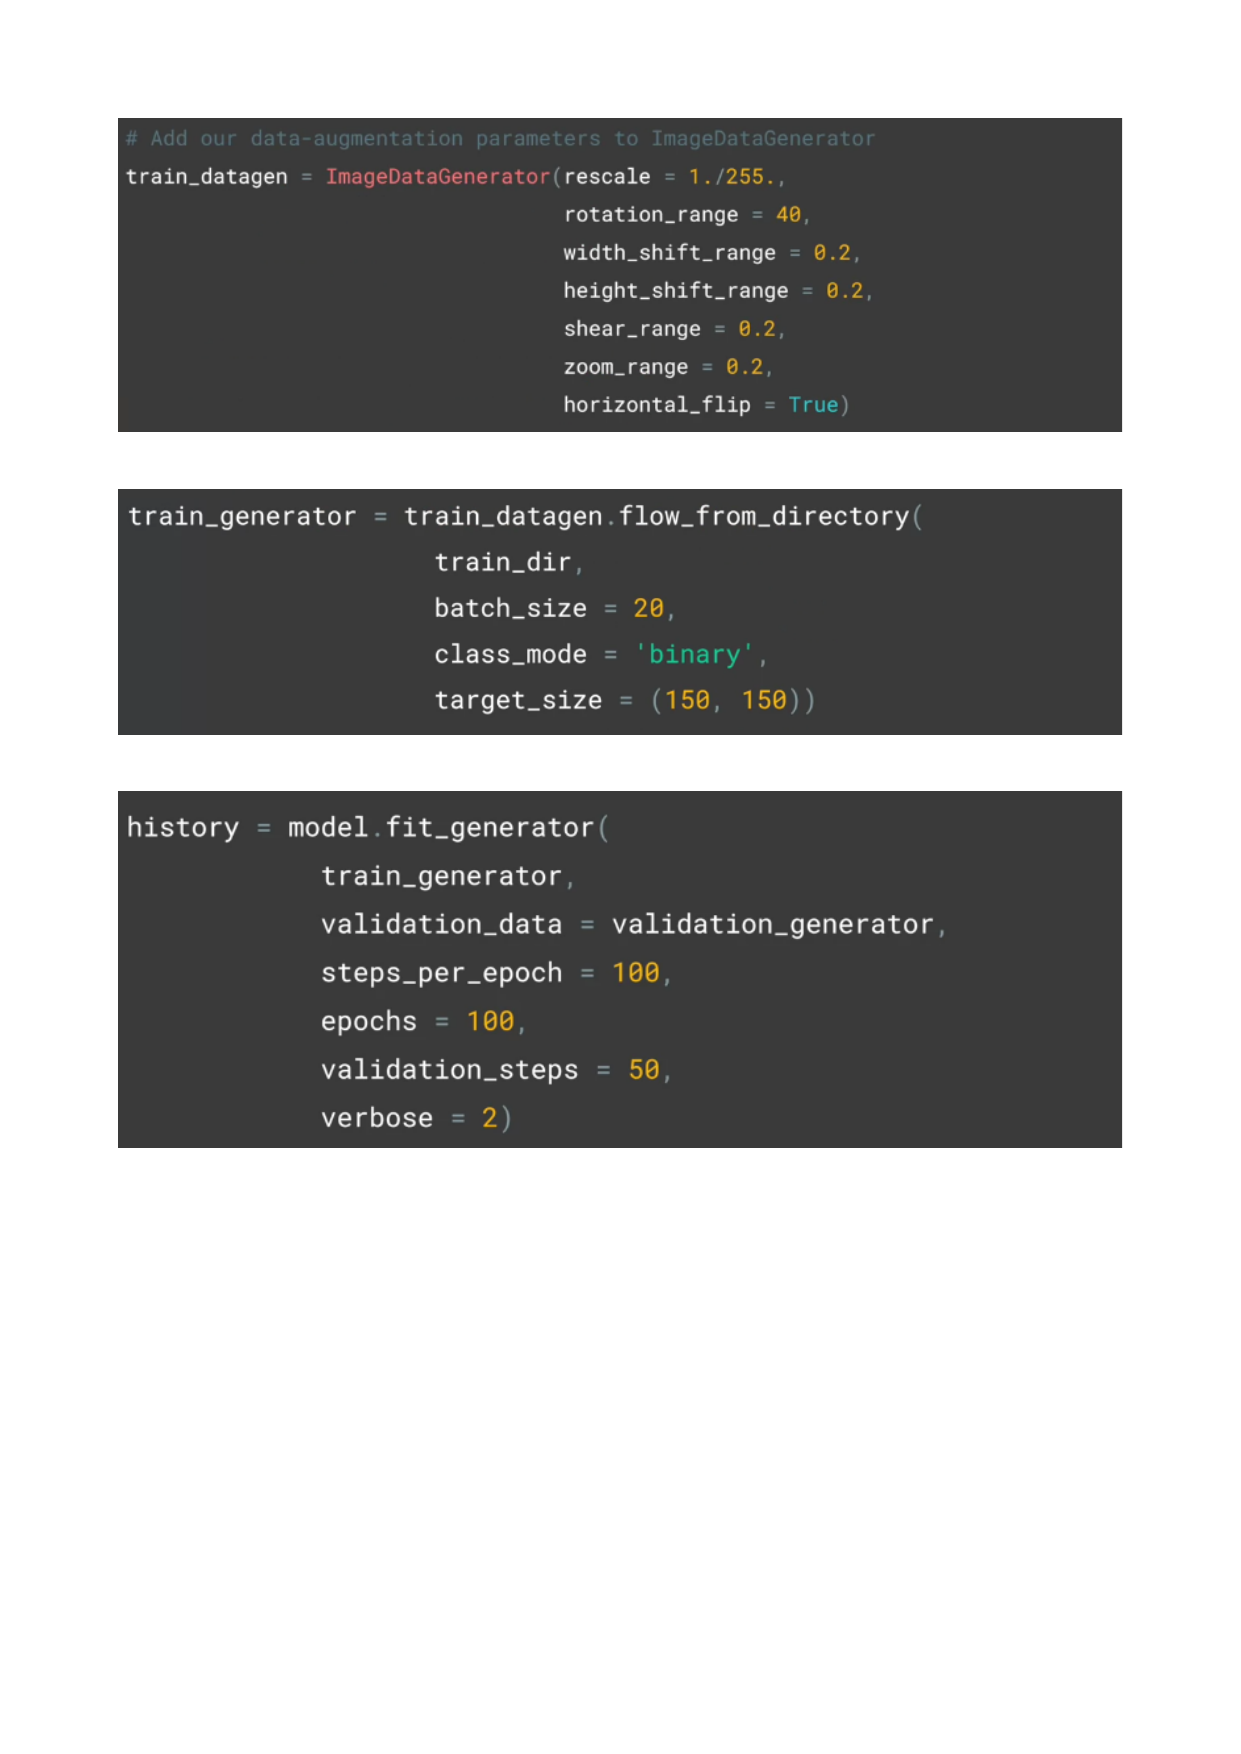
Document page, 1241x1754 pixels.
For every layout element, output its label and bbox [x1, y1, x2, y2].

picture [118, 791, 1123, 1148]
picture [118, 118, 1123, 432]
picture [118, 489, 1123, 735]
